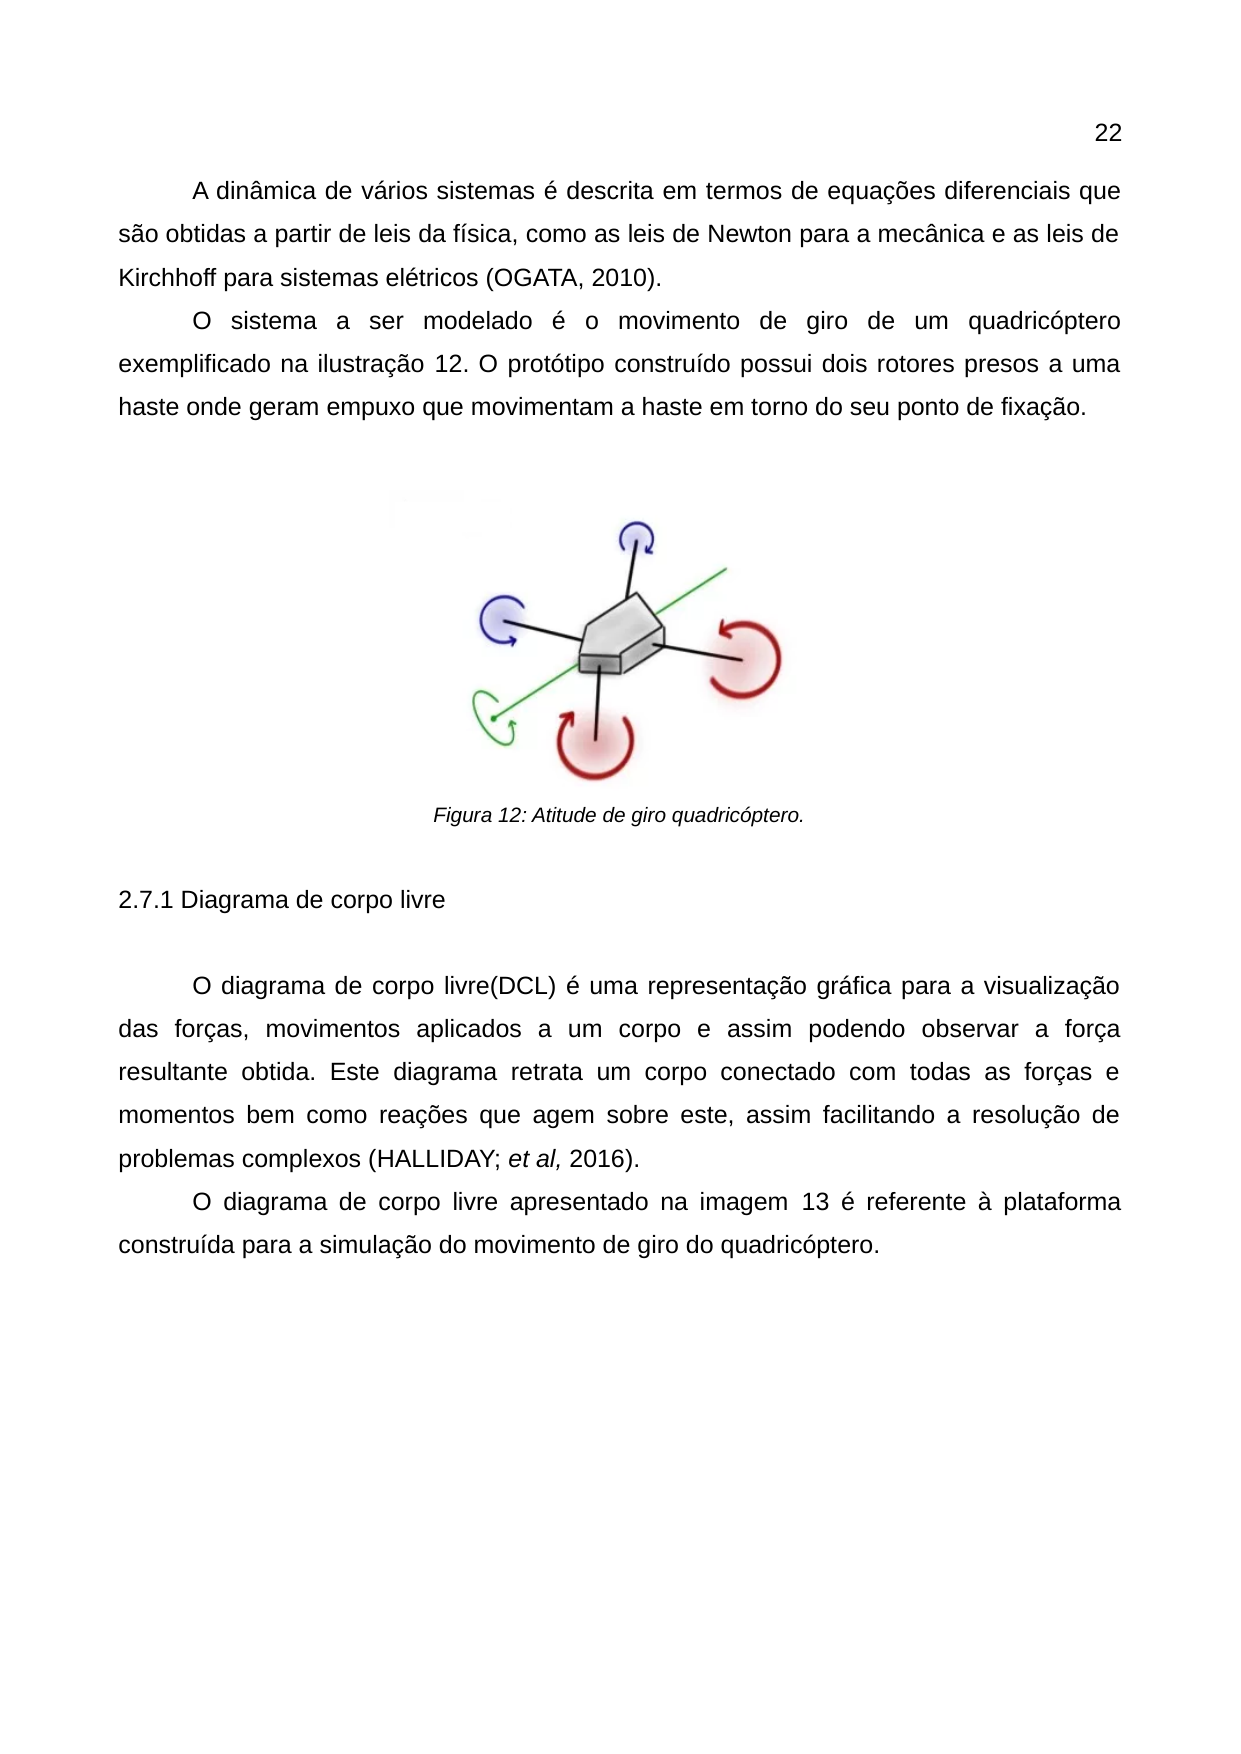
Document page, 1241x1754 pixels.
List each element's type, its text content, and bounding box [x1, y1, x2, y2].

text O sistema a ser modelado é o movimento de giro de um quadricóptero exemplificado na ilustração 12. O protótipo construído possui dois rotores presos a uma haste onde geram empuxo que movimentam a haste em torno do seu ponto de fixação. [118, 306, 1122, 421]
text A dinâmica de vários sistemas é descrita em termos de equações diferenciais que são obtidas a partir de leis da física, como as leis de Newton para a mecânica e as leis de Kirchhoff para sistemas elétricos (OGATA, 2010). [118, 176, 1122, 291]
text O diagrama de corpo livre apresentado na imagem 13 é referente à plataforma construída para a simulação do movimento de giro do quadricóptero. [118, 1187, 1122, 1258]
text O diagrama de corpo livre(DCL) é uma representação gráfica para a visualização das forças, movimentos aplicados a um corpo e assim podendo observar a força resultante obtida. Este diagrama retrata um corpo conectado com todas as forças e momentos bem como reações que agem sobre este, assim facilitando a resolução de problemas complexos (HALLIDAY; et al, 2016). [118, 971, 1122, 1172]
picture [389, 490, 852, 799]
text Figura 12: Atitude de giro quadricóptero. [389, 799, 851, 827]
subtitle 2.7.1 Diagrama de corpo livre [118, 885, 1122, 913]
